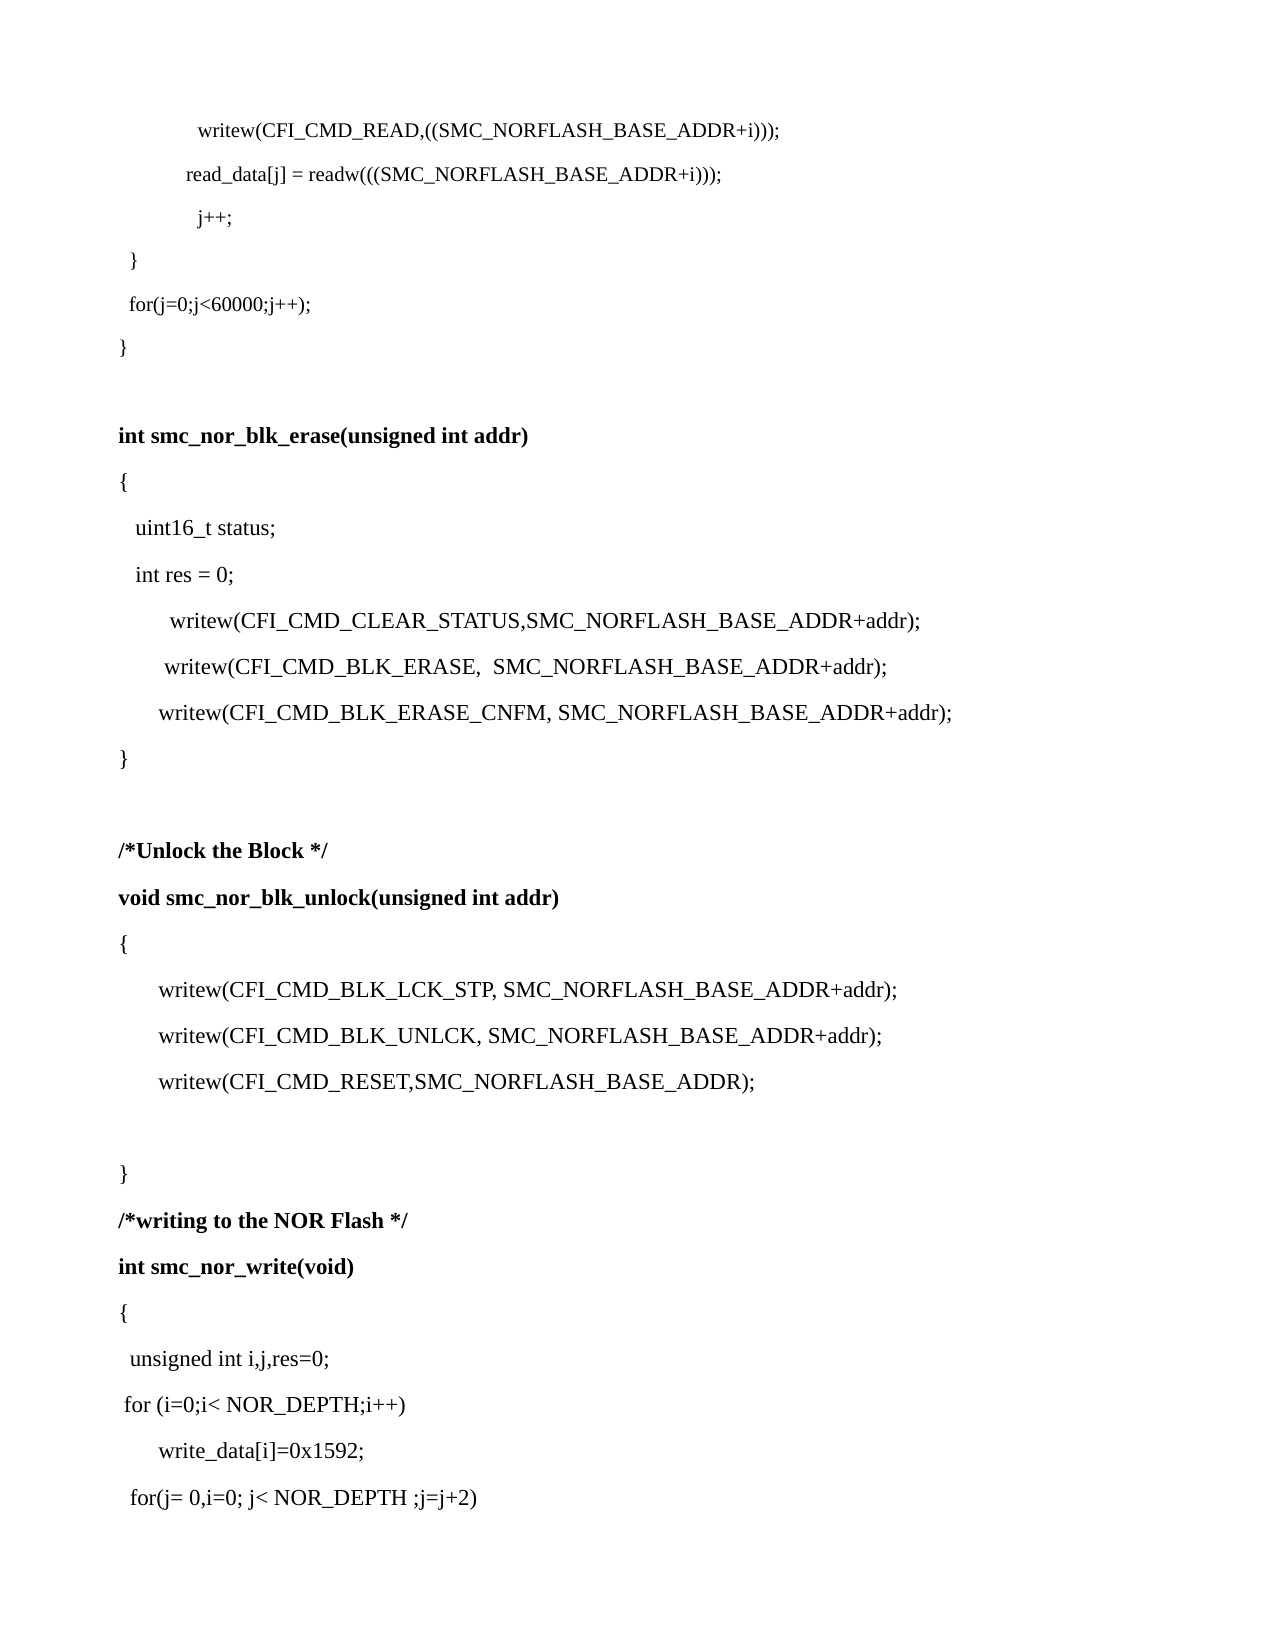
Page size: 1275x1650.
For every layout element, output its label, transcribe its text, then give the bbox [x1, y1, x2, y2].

text writew(CFI_CMD_CLEAR_STATUS,SMC_NORFLASH_BASE_ADDR+addr); [118, 607, 1157, 633]
text writew(CFI_CMD_READ,((SMC_NORFLASH_BASE_ADDR+i))); [118, 118, 1157, 142]
text unsigned int i,j,res=0; [118, 1345, 1157, 1371]
text int res = 0; [118, 561, 1157, 587]
text int smc_nor_blk_erase(unsigned int addr) [118, 422, 1157, 448]
text /*writing to the NOR Flash */ [118, 1207, 1157, 1233]
text for(j= 0,i=0; j< NOR_DEPTH ;j=j+2) [118, 1483, 1157, 1510]
text uint16_t status; [118, 514, 1157, 541]
text read_data[j] = readw(((SMC_NORFLASH_BASE_ADDR+i))); [118, 162, 1157, 186]
text writew(CFI_CMD_BLK_ERASE_CNFM, SMC_NORFLASH_BASE_ADDR+addr); [118, 699, 1157, 725]
text } [118, 1161, 1157, 1187]
text for (i=0;i< NOR_DEPTH;i++) [118, 1391, 1157, 1418]
text writew(CFI_CMD_BLK_UNLCK, SMC_NORFLASH_BASE_ADDR+addr); [118, 1022, 1157, 1048]
text writew(CFI_CMD_BLK_ERASE, SMC_NORFLASH_BASE_ADDR+addr); [118, 653, 1157, 679]
text } [118, 335, 1157, 359]
text } [118, 248, 1157, 272]
text int smc_nor_write(void) [118, 1253, 1157, 1279]
text { [118, 468, 1157, 495]
text writew(CFI_CMD_BLK_LCK_STP, SMC_NORFLASH_BASE_ADDR+addr); [118, 976, 1157, 1002]
text void smc_nor_blk_unlock(unsigned int addr) [118, 884, 1157, 910]
text { [118, 1299, 1157, 1325]
text j++; [118, 205, 1157, 229]
text write_data[i]=0x1592; [118, 1437, 1157, 1464]
text } [118, 745, 1157, 772]
text { [118, 930, 1157, 956]
text writew(CFI_CMD_RESET,SMC_NORFLASH_BASE_ADDR); [118, 1068, 1157, 1094]
text for(j=0;j<60000;j++); [118, 292, 1157, 316]
text /*Unlock the Block */ [118, 837, 1157, 864]
